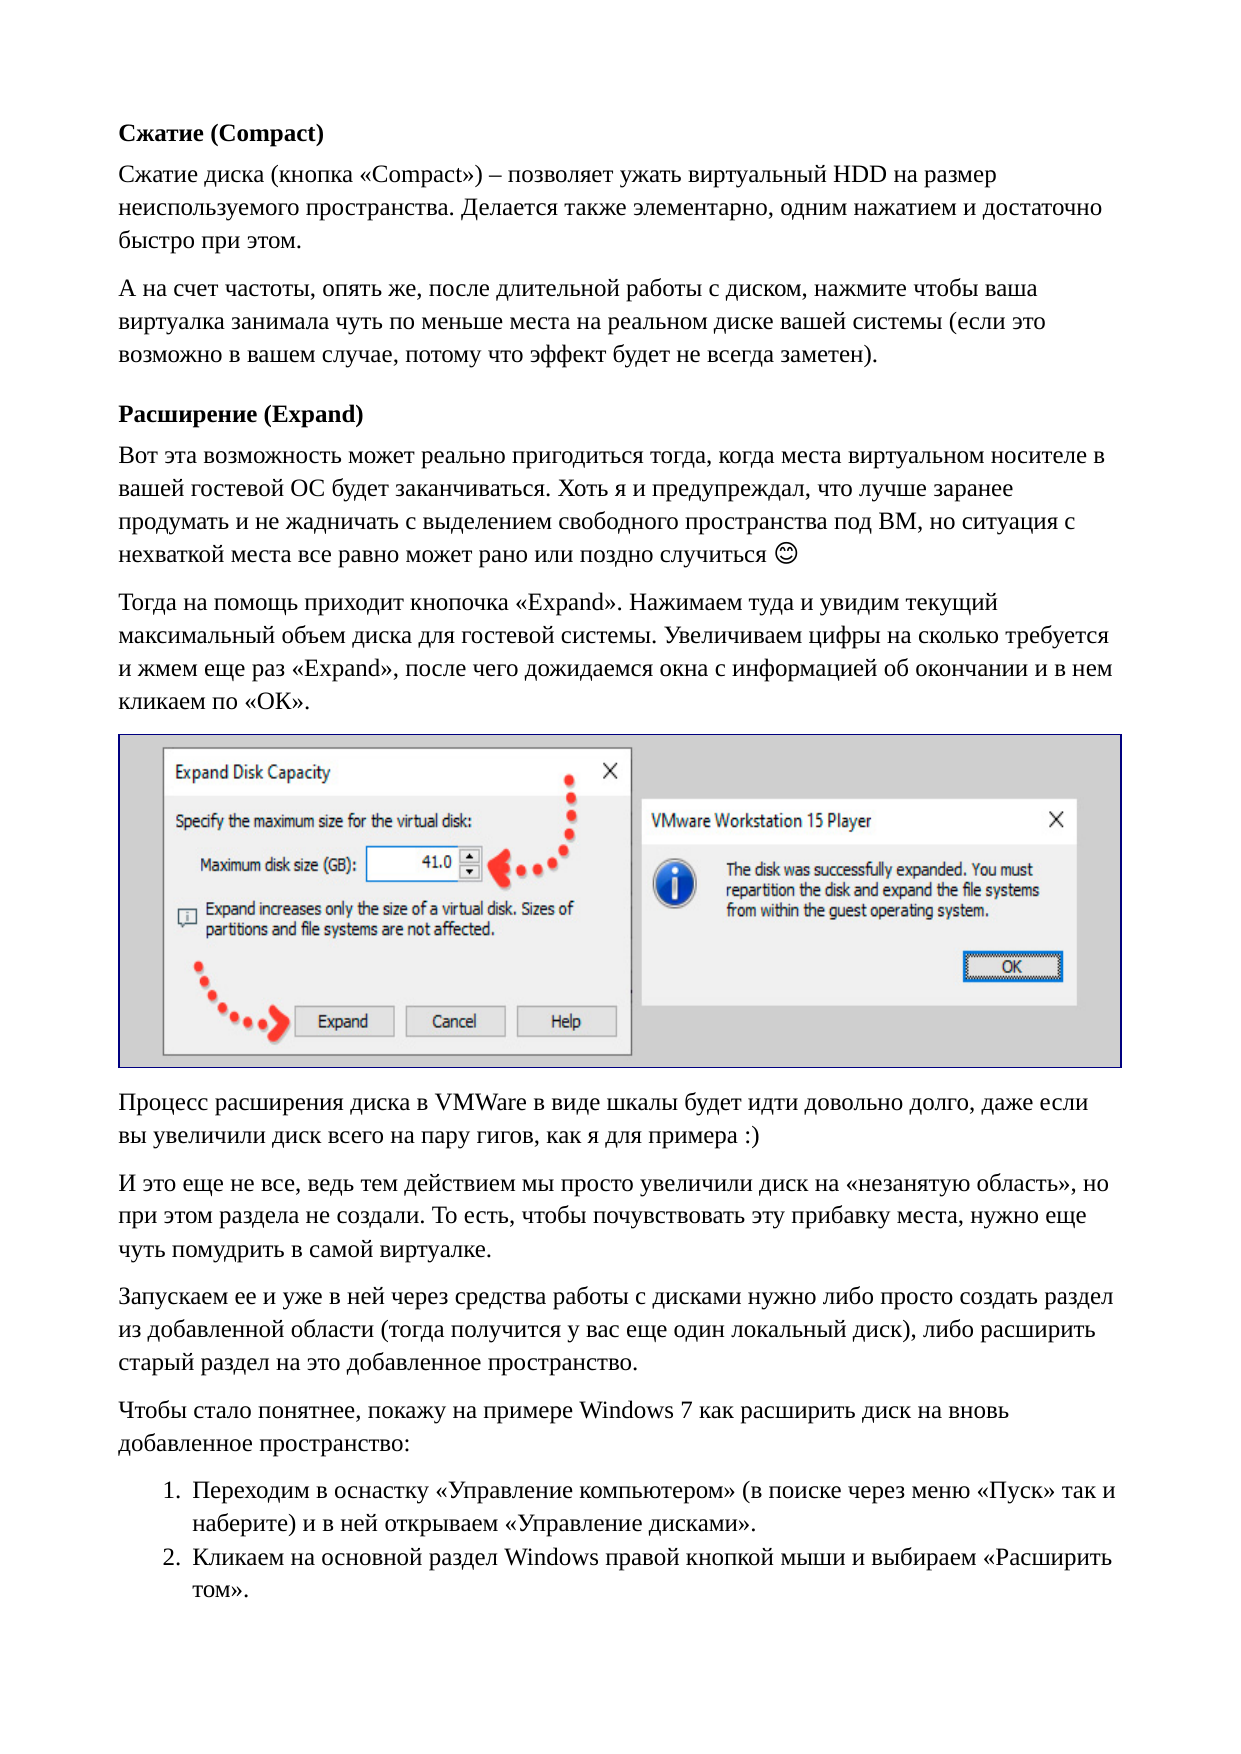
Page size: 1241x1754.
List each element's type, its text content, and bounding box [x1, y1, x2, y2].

picture [120, 735, 1120, 1067]
subtitle Расширение (Expand) [118, 399, 1122, 428]
text Вот эта возможность может реально пригодиться тогда, когда места виртуальном носителе в вашей гостевой ОС будет заканчиваться. Хоть я и предупреждал, что лучше заранее продумать и не жадничать с выделением свободного пространства под ВМ, но ситуация с нехваткой места все равно может рано или поздно случиться 😊 [118, 440, 1122, 568]
text Чтобы стало понятнее, покажу на примере Windows 7 как расширить диск на вновь добавленное пространство: [118, 1395, 1122, 1457]
subtitle Сжатие (Compact) [118, 118, 1122, 147]
text Процесс расширения диска в VMWare в виде шкалы будет идти довольно долго, даже если вы увеличили диск всего на пару гигов, как я для примера :) [118, 1087, 1122, 1149]
text Сжатие диска (кнопка «Compact») – позволяет ужать виртуальный HDD на размер неиспользуемого пространства. Делается также элементарно, одним нажатием и достаточно быстро при этом. [118, 159, 1122, 254]
text Запускаем ее и уже в ней через средства работы с дисками нужно либо просто создать раздел из добавленной области (тогда получится у вас еще один локальный диск), либо расширить старый раздел на это добавленное пространство. [118, 1281, 1122, 1376]
text И это еще не все, ведь тем действием мы просто увеличили диск на «незанятую область», но при этом раздела не создали. То есть, чтобы почувствовать эту прибавку места, нужно еще чуть помудрить в самой виртуалке. [118, 1168, 1122, 1262]
list Кликаем на основной раздел Windows правой кнопкой мыши и выбираем «Расширить том». [162, 1542, 1122, 1603]
list Переходим в оснастку «Управление компьютером» (в поиске через меню «Пуск» так и наберите) и в ней открываем «Управление дисками». [162, 1476, 1122, 1537]
text А на счет частоты, опять же, после длительной работы с диском, нажмите чтобы ваша виртуалка занимала чуть по меньше места на реальном диске вашей системы (если это возможно в вашем случае, потому что эффект будет не всегда заметен). [118, 273, 1122, 368]
text Тогда на помощь приходит кнопочка «Expand». Нажимаем туда и увидим текущий максимальный объем диска для гостевой системы. Увеличиваем цифры на сколько требуется и жмем еще раз «Expand», после чего дожидаемся окна с информацией об окончании и в нем кликаем по «ОК». [118, 587, 1122, 715]
